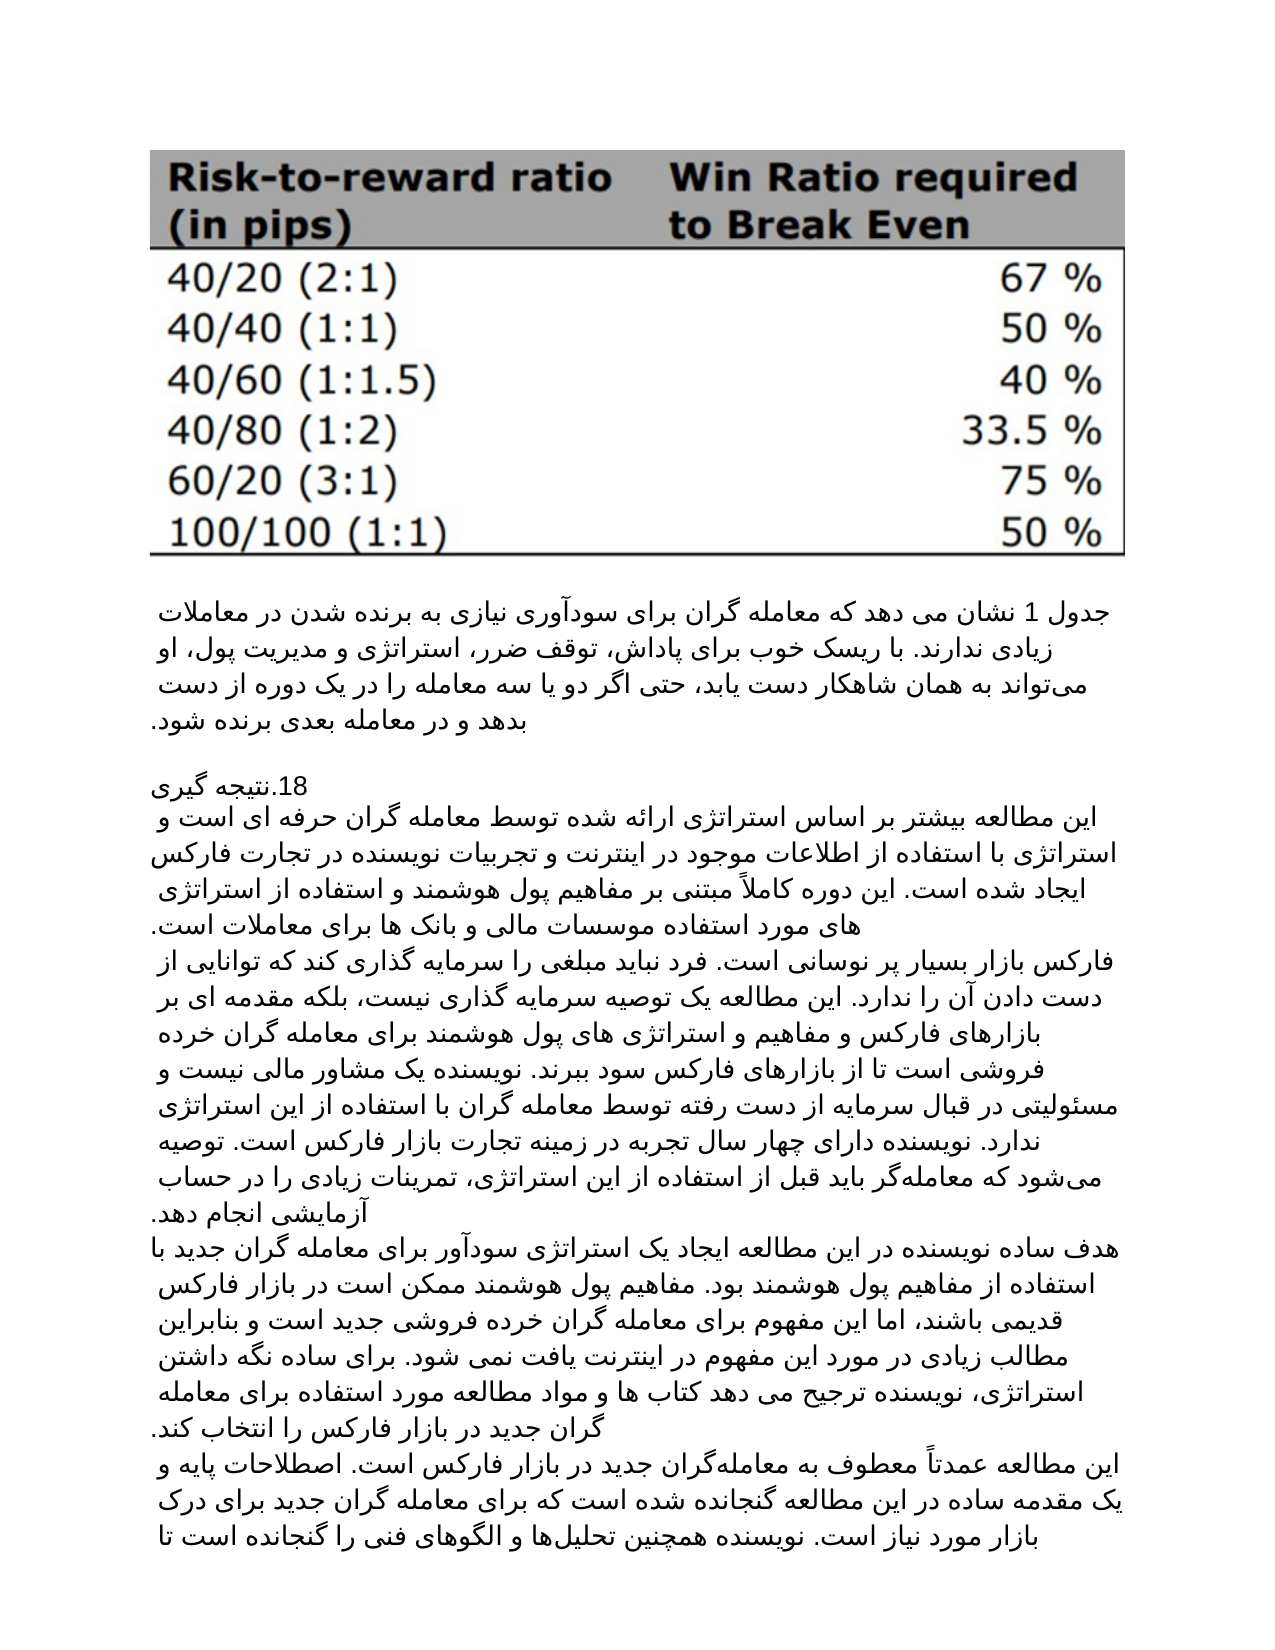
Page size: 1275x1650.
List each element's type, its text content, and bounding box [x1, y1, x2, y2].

text جدول 1 نشان می دهد که معامله گران برای سودآوری نیازی به برنده شدن در معاملات زیادی ندارند. با ریسک خوب برای پاداش، توقف ضرر، استراتژی و مدیریت پول، او می‌تواند به همان شاهکار دست یابد، حتی اگر دو یا سه معامله را در یک دوره از دست بدهد و در معامله بعدی برنده شود. [150, 596, 1125, 735]
text هدف ساده نویسنده در این مطالعه ایجاد یک استراتژی سودآور برای معامله گران جدید با استفاده از مفاهیم پول هوشمند بود. مفاهیم پول هوشمند ممکن است در بازار فارکس قدیمی باشند، اما این مفهوم برای معامله گران خرده فروشی جدید است و بنابراین مطالب زیادی در مورد این مفهوم در اینترنت یافت نمی شود. برای ساده نگه داشتن استراتژی، نویسنده ترجیح می دهد کتاب ها و مواد مطالعه مورد استفاده برای معامله گران جدید در بازار فارکس را انتخاب کند. [150, 1232, 1125, 1443]
text این مطالعه عمدتاً معطوف به معامله‌گران جدید در بازار فارکس است. اصطلاحات پایه و یک مقدمه ساده در این مطالعه گنجانده شده است که برای معامله گران جدید برای درک بازار مورد نیاز است. نویسنده همچنین تحلیل‌ها و الگوهای فنی را گنجانده است تا معامله‌گران جدید بدانند که بیشتر تجارت تاجر خرده‌فروش چگونه است. این پایان نامه عمدتاً بر ایجاد استراتژی با استفاده از مفاهیم پول هوشمند و ساختار بازار متمرکز است که نویسنده فکر می کند که معامله گر در صورت درک و اجرای مناسب می تواند سودآور باشد. [150, 1448, 1125, 1551]
title 18.نتیجه گیری [150, 770, 1125, 801]
text فارکس بازار بسیار پر نوسانی است. فرد نباید مبلغی را سرمایه گذاری کند که توانایی از دست دادن آن را ندارد. این مطالعه یک توصیه سرمایه گذاری نیست، بلکه مقدمه ای بر بازارهای فارکس و مفاهیم و استراتژی های پول هوشمند برای معامله گران خرده فروشی است تا از بازارهای فارکس سود ببرند. نویسنده یک مشاور مالی نیست و مسئولیتی در قبال سرمایه از دست رفته توسط معامله گران با استفاده از این استراتژی ندارد. نویسنده دارای چهار سال تجربه در زمینه تجارت بازار فارکس است. توصیه می‌شود که معامله‌گر باید قبل از استفاده از این استراتژی، تمرینات زیادی را در حساب آزمایشی انجام دهد. [150, 945, 1125, 1228]
text این مطالعه بیشتر بر اساس استراتژی ارائه شده توسط معامله گران حرفه ای است و استراتژی با استفاده از اطلاعات موجود در اینترنت و تجربیات نویسنده در تجارت فارکس ایجاد شده است. این دوره کاملاً مبتنی بر مفاهیم پول هوشمند و استفاده از استراتژی های مورد استفاده موسسات مالی و بانک ها برای معاملات است. [150, 801, 1125, 940]
